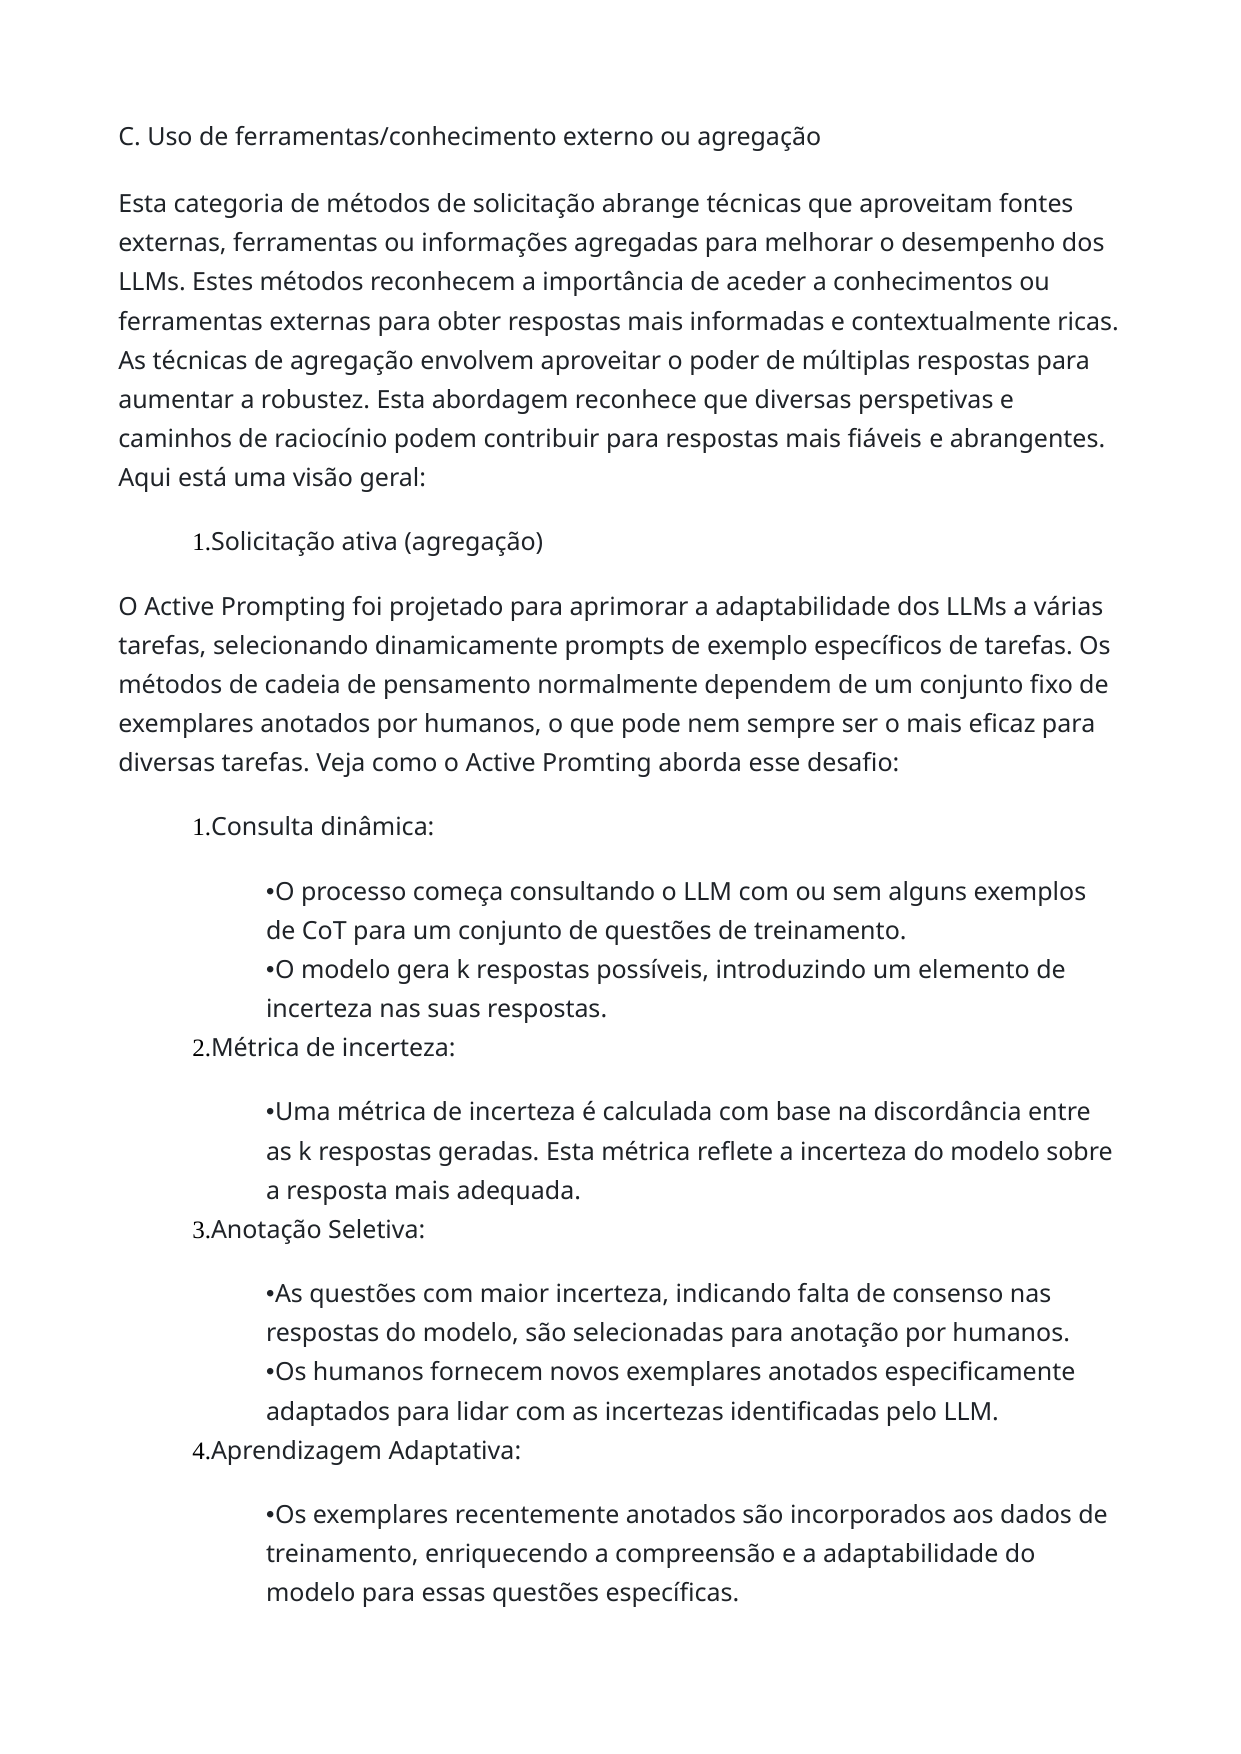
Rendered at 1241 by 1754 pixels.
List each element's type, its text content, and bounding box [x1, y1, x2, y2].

list Anotação Seletiva: [118, 1211, 1122, 1246]
text O Active Prompting foi projetado para aprimorar a adaptabilidade dos LLMs a várias tarefas, selecionando dinamicamente prompts de exemplo específicos de tarefas. Os métodos de cadeia de pensamento normalmente dependem de um conjunto fixo de exemplares anotados por humanos, o que pode nem sempre ser o mais eficaz para diversas tarefas. Veja como o Active Promting aborda esse desafio: [118, 588, 1122, 779]
subtitle C. Uso de ferramentas/conhecimento externo ou agregação [118, 118, 1122, 152]
list O processo começa consultando o LLM com ou sem alguns exemplos de CoT para um conjunto de questões de treinamento. [118, 873, 1122, 946]
list Aprendizagem Adaptativa: [118, 1432, 1122, 1466]
list Uma métrica de incerteza é calculada com base na discordância entre as k respostas geradas. Esta métrica reflete a incerteza do modelo sobre a resposta mais adequada. [118, 1094, 1122, 1206]
list As questões com maior incerteza, indicando falta de consenso nas respostas do modelo, são selecionadas para anotação por humanos. [118, 1276, 1122, 1349]
text Esta categoria de métodos de solicitação abrange técnicas que aproveitam fontes externas, ferramentas ou informações agregadas para melhorar o desempenho dos LLMs. Estes métodos reconhecem a importância de aceder a conhecimentos ou ferramentas externas para obter respostas mais informadas e contextualmente ricas. As técnicas de agregação envolvem aproveitar o poder de múltiplas respostas para aumentar a robustez. Esta abordagem reconhece que diversas perspetivas e caminhos de raciocínio podem contribuir para respostas mais fiáveis ​​e abrangentes. Aqui está uma visão geral: [118, 186, 1122, 494]
list O modelo gera k respostas possíveis, introduzindo um elemento de incerteza nas suas respostas. [118, 951, 1122, 1025]
list Métrica de incerteza: [118, 1030, 1122, 1064]
list Os exemplares recentemente anotados são incorporados aos dados de treinamento, enriquecendo a compreensão e a adaptabilidade do modelo para essas questões específicas. [118, 1496, 1122, 1609]
list Os humanos fornecem novos exemplares anotados especificamente adaptados para lidar com as incertezas identificadas pelo LLM. [118, 1354, 1122, 1427]
list Solicitação ativa (agregação) [118, 524, 1122, 558]
list Consulta dinâmica: [118, 809, 1122, 843]
